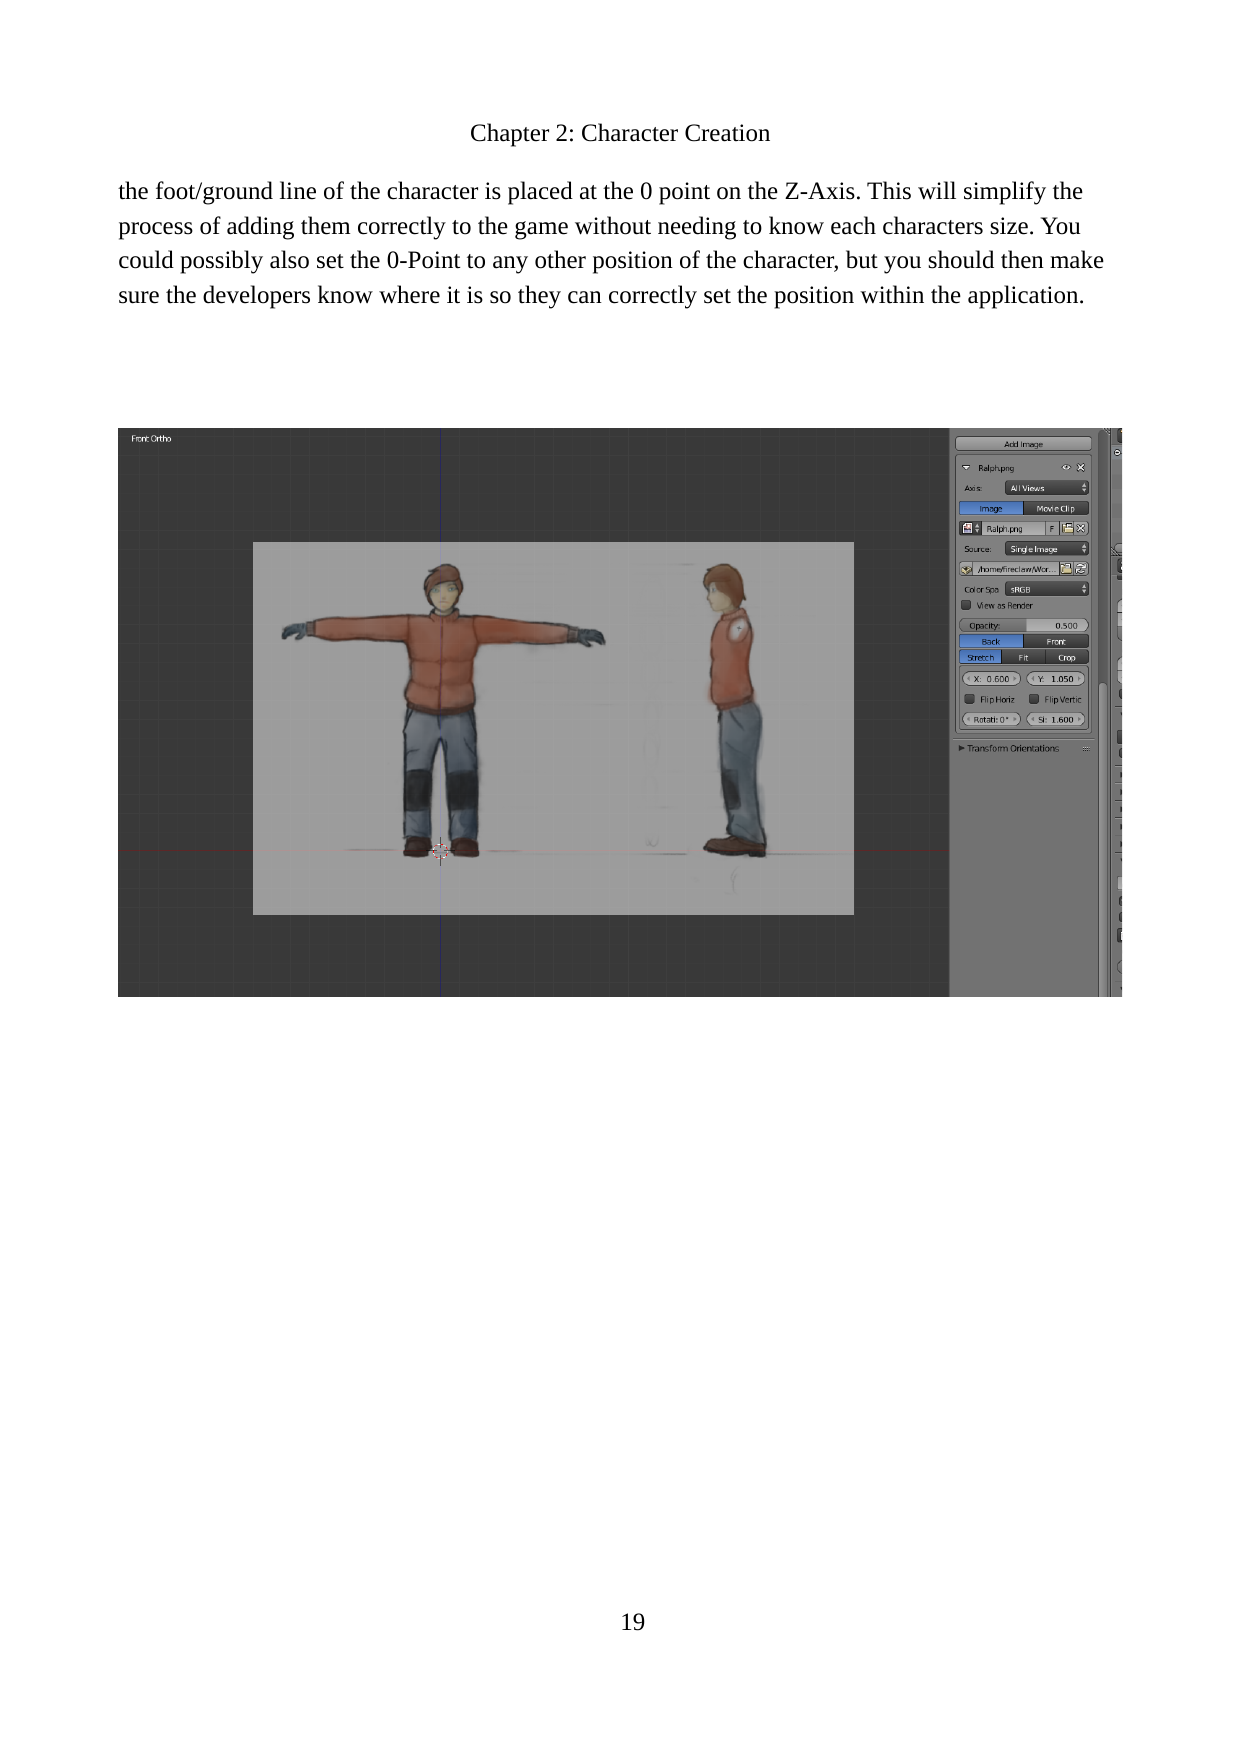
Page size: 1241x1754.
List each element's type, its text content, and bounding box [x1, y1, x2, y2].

picture [118, 428, 1123, 997]
text the foot/ground line of the character is placed at the 0 point on the Z-Axis. This will simplify the process of adding them correctly to the game without needing to know each characters size. You could possibly also set the 0-Point to any other position of the character, but you should then make sure the developers know where it is so they can correctly set the position within the application. [118, 176, 1122, 308]
